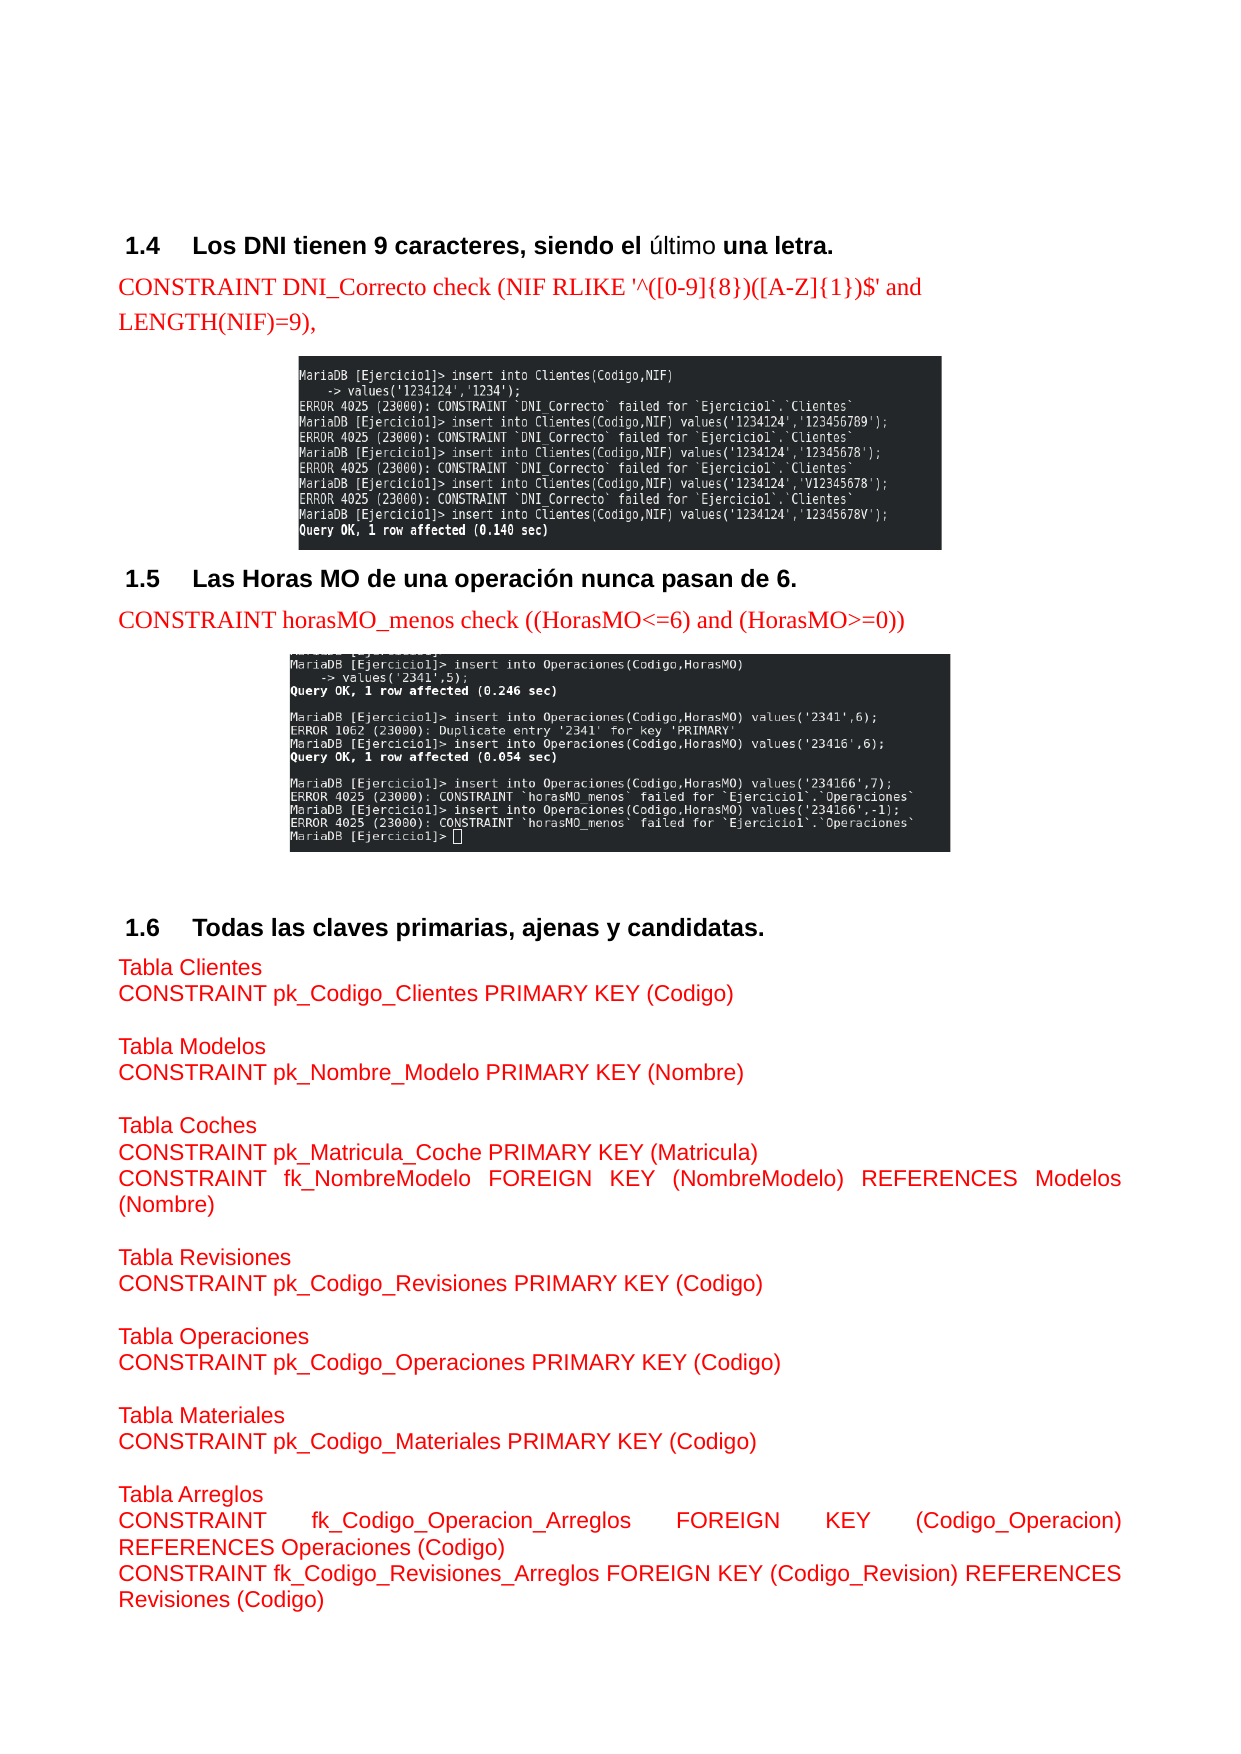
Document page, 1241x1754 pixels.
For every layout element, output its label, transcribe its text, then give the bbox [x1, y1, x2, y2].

subtitle Las Horas MO de una operación nunca pasan de 6. [118, 564, 1122, 593]
text Tabla Materiales [118, 1402, 1122, 1428]
text CONSTRAINT horasMO_menos check ((HorasMO<=6) and (HorasMO>=0)) [118, 606, 1122, 634]
text CONSTRAINT fk_Codigo_Revisiones_Arreglos FOREIGN KEY (Codigo_Revision) REFERENCES Revisiones (Codigo) [118, 1560, 1122, 1613]
subtitle Todas las claves primarias, ajenas y candidatas. [118, 913, 1122, 941]
text CONSTRAINT pk_Matricula_Coche PRIMARY KEY (Matricula) [118, 1138, 1122, 1165]
text Tabla Revisiones [118, 1244, 1122, 1270]
text CONSTRAINT DNI_Correcto check (NIF RLIKE '^([0-9]{8})([A-Z]{1})$' and LENGTH(NIF)=9), [118, 272, 1122, 336]
text CONSTRAINT pk_Codigo_Operaciones PRIMARY KEY (Codigo) [118, 1349, 1122, 1376]
subtitle Los DNI tienen 9 caracteres, siendo el último una letra. [118, 231, 1122, 260]
text Tabla Operaciones [118, 1323, 1122, 1349]
text Tabla Clientes [118, 954, 1122, 980]
text Tabla Arreglos [118, 1481, 1122, 1507]
text Tabla Coches [118, 1112, 1122, 1138]
text CONSTRAINT pk_Codigo_Clientes PRIMARY KEY (Codigo) [118, 980, 1122, 1007]
text CONSTRAINT fk_NombreModelo FOREIGN KEY (NombreModelo) REFERENCES Modelos (Nombre) [118, 1165, 1122, 1217]
text CONSTRAINT fk_Codigo_Operacion_Arreglos FOREIGN KEY (Codigo_Operacion) REFERENCES Operaciones (Codigo) [118, 1507, 1122, 1560]
text Tabla Modelos [118, 1033, 1122, 1059]
text CONSTRAINT pk_Nombre_Modelo PRIMARY KEY (Nombre) [118, 1059, 1122, 1086]
text CONSTRAINT pk_Codigo_Materiales PRIMARY KEY (Codigo) [118, 1428, 1122, 1455]
text CONSTRAINT pk_Codigo_Revisiones PRIMARY KEY (Codigo) [118, 1270, 1122, 1297]
